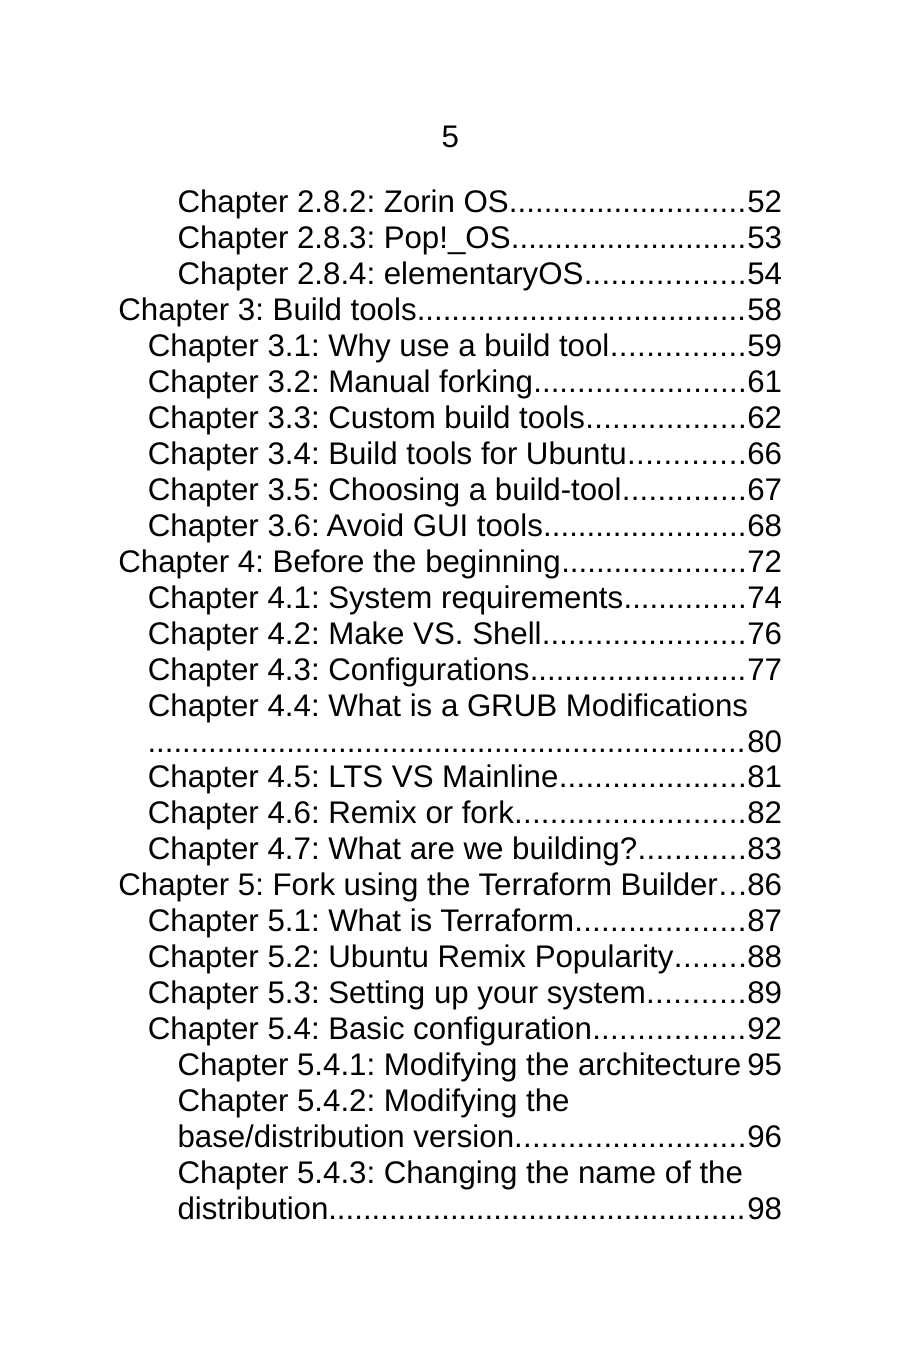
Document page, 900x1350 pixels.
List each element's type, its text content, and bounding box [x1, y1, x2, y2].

text Chapter 3.5: Choosing a build-tool 67 [148, 471, 782, 507]
text Chapter 4: Before the beginning 72 [118, 543, 782, 579]
text Chapter 4.3: Configurations 77 [148, 651, 782, 687]
text Chapter 4.6: Remix or fork 82 [148, 794, 782, 830]
text Chapter 5.3: Setting up your system 89 [148, 974, 782, 1010]
text Chapter 3.1: Why use a build tool 59 [148, 327, 782, 363]
text Chapter 5.4: Basic configuration 92 [148, 1010, 782, 1046]
text Chapter 4.1: System requirements 74 [148, 579, 782, 615]
text Chapter 5.4.3: Changing the name of the distribution 98 [177, 1154, 782, 1226]
text Chapter 3: Build tools 58 [118, 291, 782, 327]
text Chapter 3.6: Avoid GUI tools 68 [148, 507, 782, 543]
text Chapter 5.1: What is Terraform 87 [148, 902, 782, 938]
text Chapter 5.2: Ubuntu Remix Popularity 88 [148, 938, 782, 974]
text Chapter 2.8.2: Zorin OS 52 [177, 183, 782, 219]
text Chapter 2.8.4: elementaryOS 54 [177, 255, 782, 291]
text Chapter 3.2: Manual forking 61 [148, 363, 782, 399]
text Chapter 3.4: Build tools for Ubuntu 66 [148, 435, 782, 471]
text Chapter 4.4: What is a GRUB Modifications 80 [148, 687, 782, 758]
text Chapter 4.2: Make VS. Shell 76 [148, 615, 782, 651]
text Chapter 2.8.3: Pop!_OS 53 [177, 219, 782, 255]
text Chapter 4.5: LTS VS Mainline 81 [148, 758, 782, 794]
text Chapter 3.3: Custom build tools 62 [148, 399, 782, 435]
text Chapter 5: Fork using the Terraform Builder 86 [118, 866, 782, 902]
text Chapter 4.7: What are we building? 83 [148, 830, 782, 866]
text Chapter 5.4.1: Modifying the architecture 95 [177, 1046, 782, 1082]
text Chapter 5.4.2: Modifying the base/distribution version 96 [177, 1082, 782, 1154]
